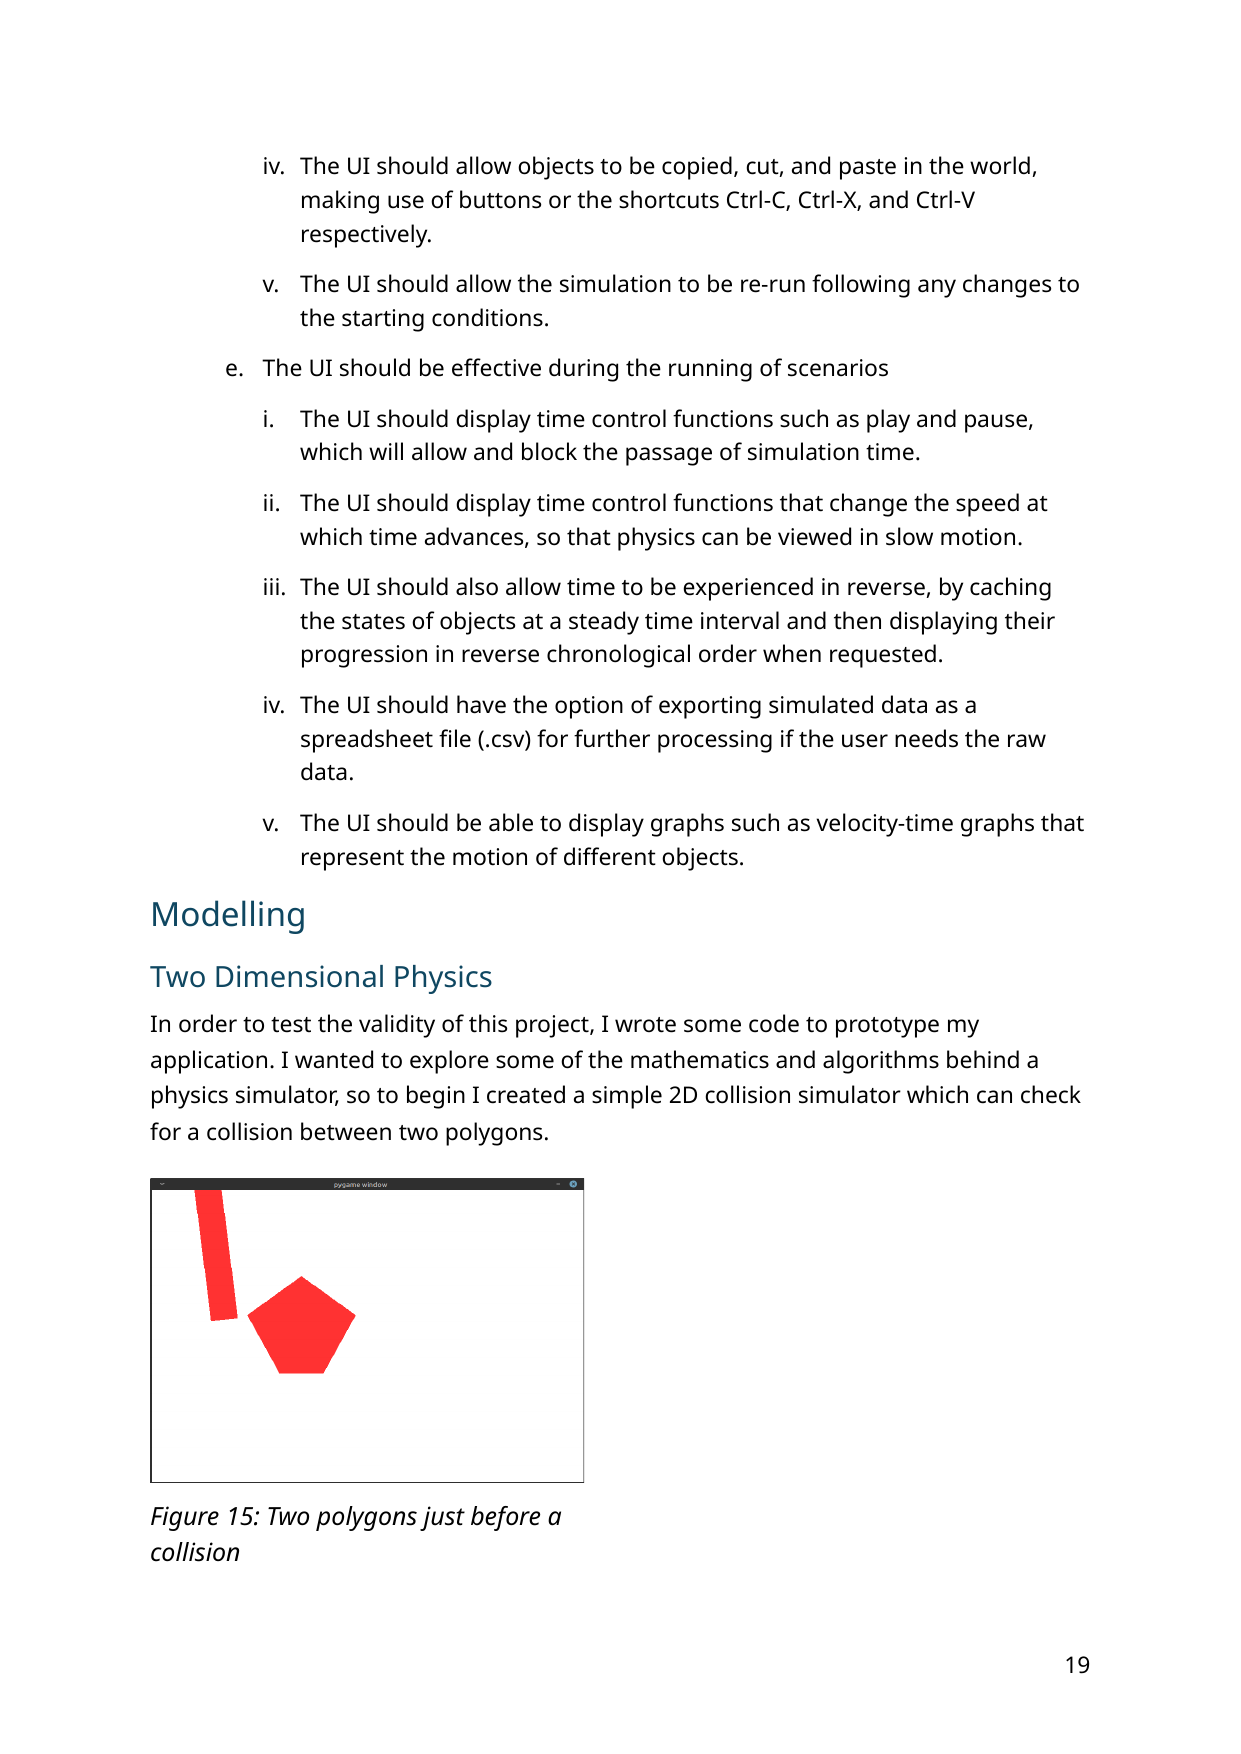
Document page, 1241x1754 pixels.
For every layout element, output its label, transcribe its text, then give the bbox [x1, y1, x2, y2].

list The UI should have the option of exporting simulated data as a spreadsheet file (.csv) for further processing if the user needs the raw data. [262, 689, 1090, 787]
subtitle Two Dimensional Physics [150, 956, 1090, 996]
picture [150, 1178, 585, 1483]
list The UI should allow the simulation to be re-run following any changes to the starting conditions. [262, 268, 1090, 333]
list The UI should be able to display graphs such as velocity-time graphs that represent the motion of different objects. [262, 807, 1090, 872]
text In order to test the validity of this project, I wrote some code to prototype my application. I wanted to explore some of the mathematics and algorithms behind a physics simulator, so to begin I created a simple 2D collision simulator which can check for a collision between two polygons. [150, 1008, 1090, 1147]
list The UI should allow objects to be copied, cut, and paste in the world, making use of buttons or the shortcuts Ctrl-C, Ctrl-X, and Ctrl-V respectively. [262, 150, 1090, 249]
list The UI should also allow time to be experienced in reverse, by caching the states of objects at a steady time interval and then displaying their progression in reverse chronological order when requested. [262, 571, 1090, 669]
list The UI should be effective during the running of scenarios [225, 352, 1090, 383]
text Figure 15: Two polygons just before a collision [150, 1483, 584, 1569]
list The UI should display time control functions such as play and pause, which will allow and block the passage of simulation time. [262, 402, 1090, 467]
subtitle Modelling [150, 891, 1090, 936]
list The UI should display time control functions that change the speed at which time advances, so that physics can be viewed in slow motion. [262, 487, 1090, 552]
